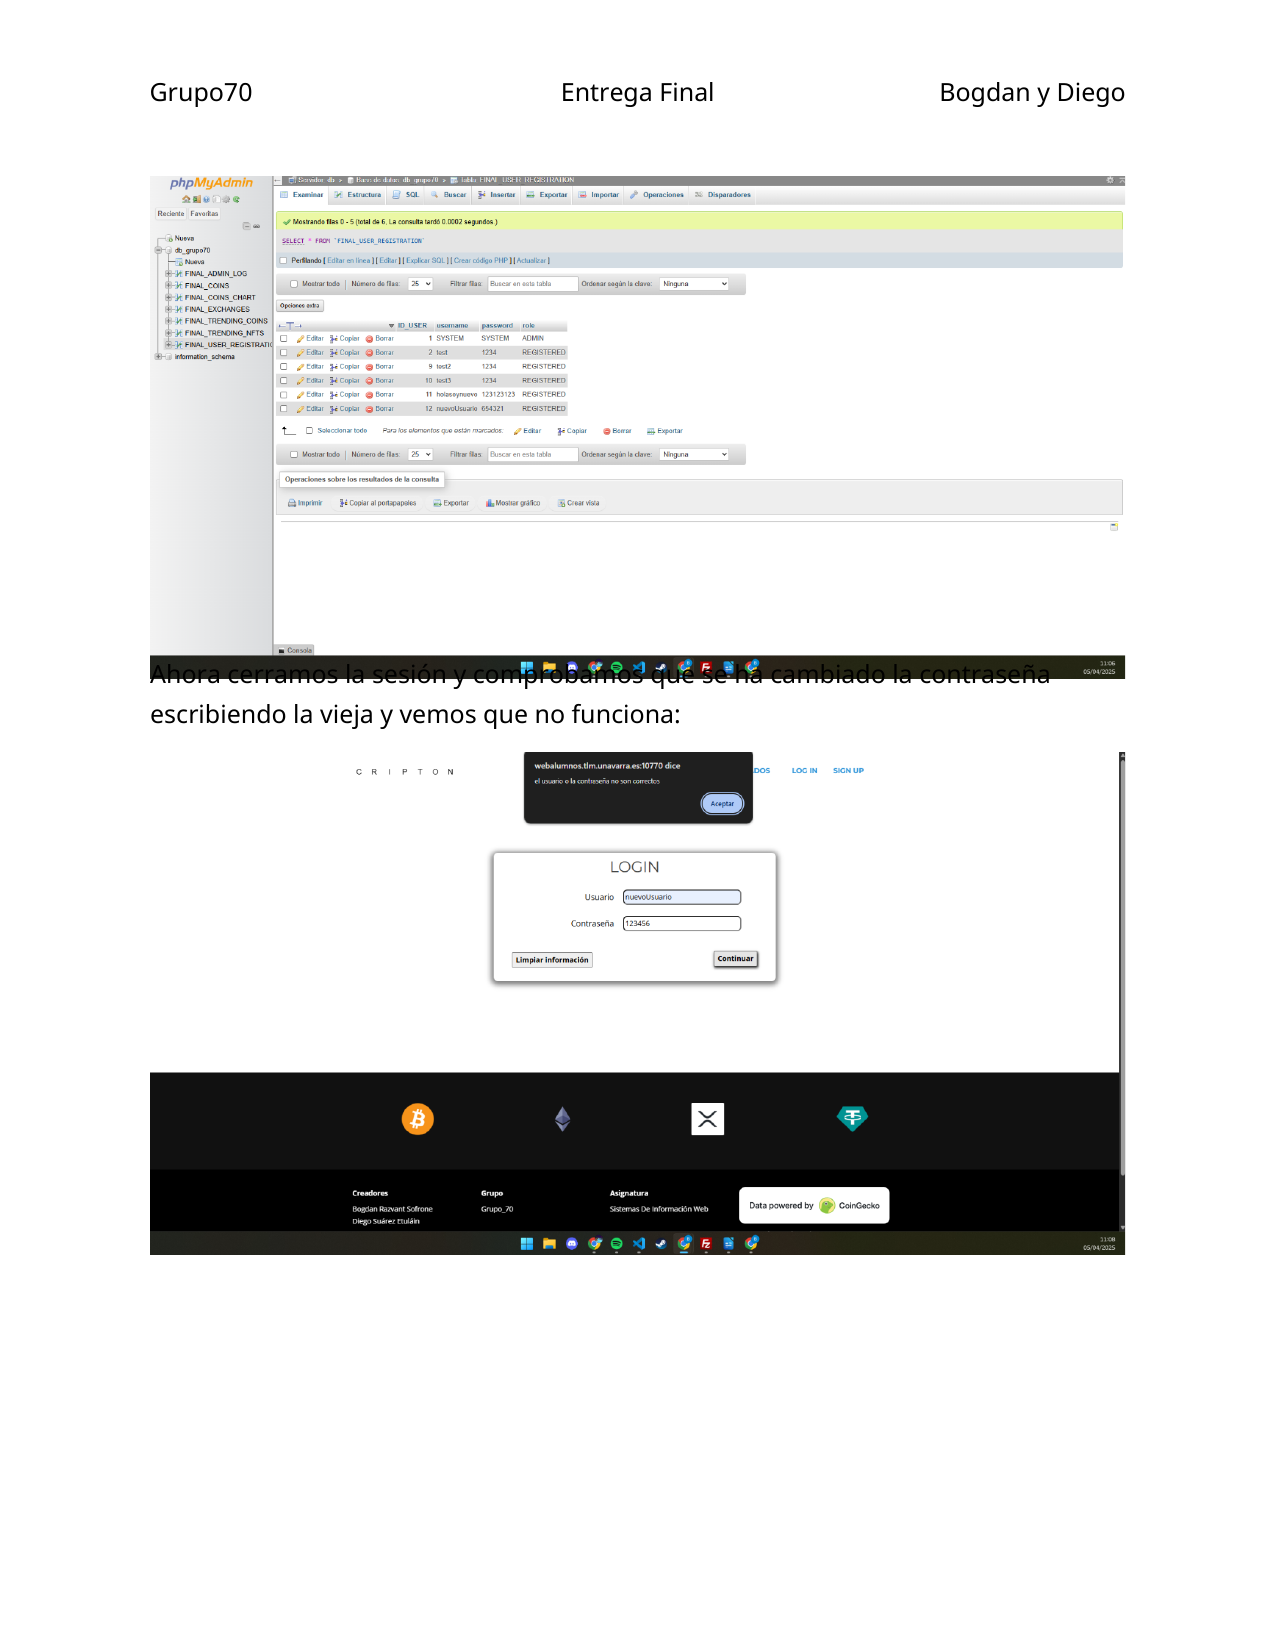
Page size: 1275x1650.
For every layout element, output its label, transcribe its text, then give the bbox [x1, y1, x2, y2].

text Ahora cerramos la sesión y comprobamos que se ha cambiado la contraseña escribiendo la vieja y vemos que no funciona: [150, 679, 1125, 731]
text Ahora cerramos la sesión y comprobamos que se ha cambiado la contraseña escribiendo la vieja y vemos que no funciona: [150, 150, 1125, 176]
